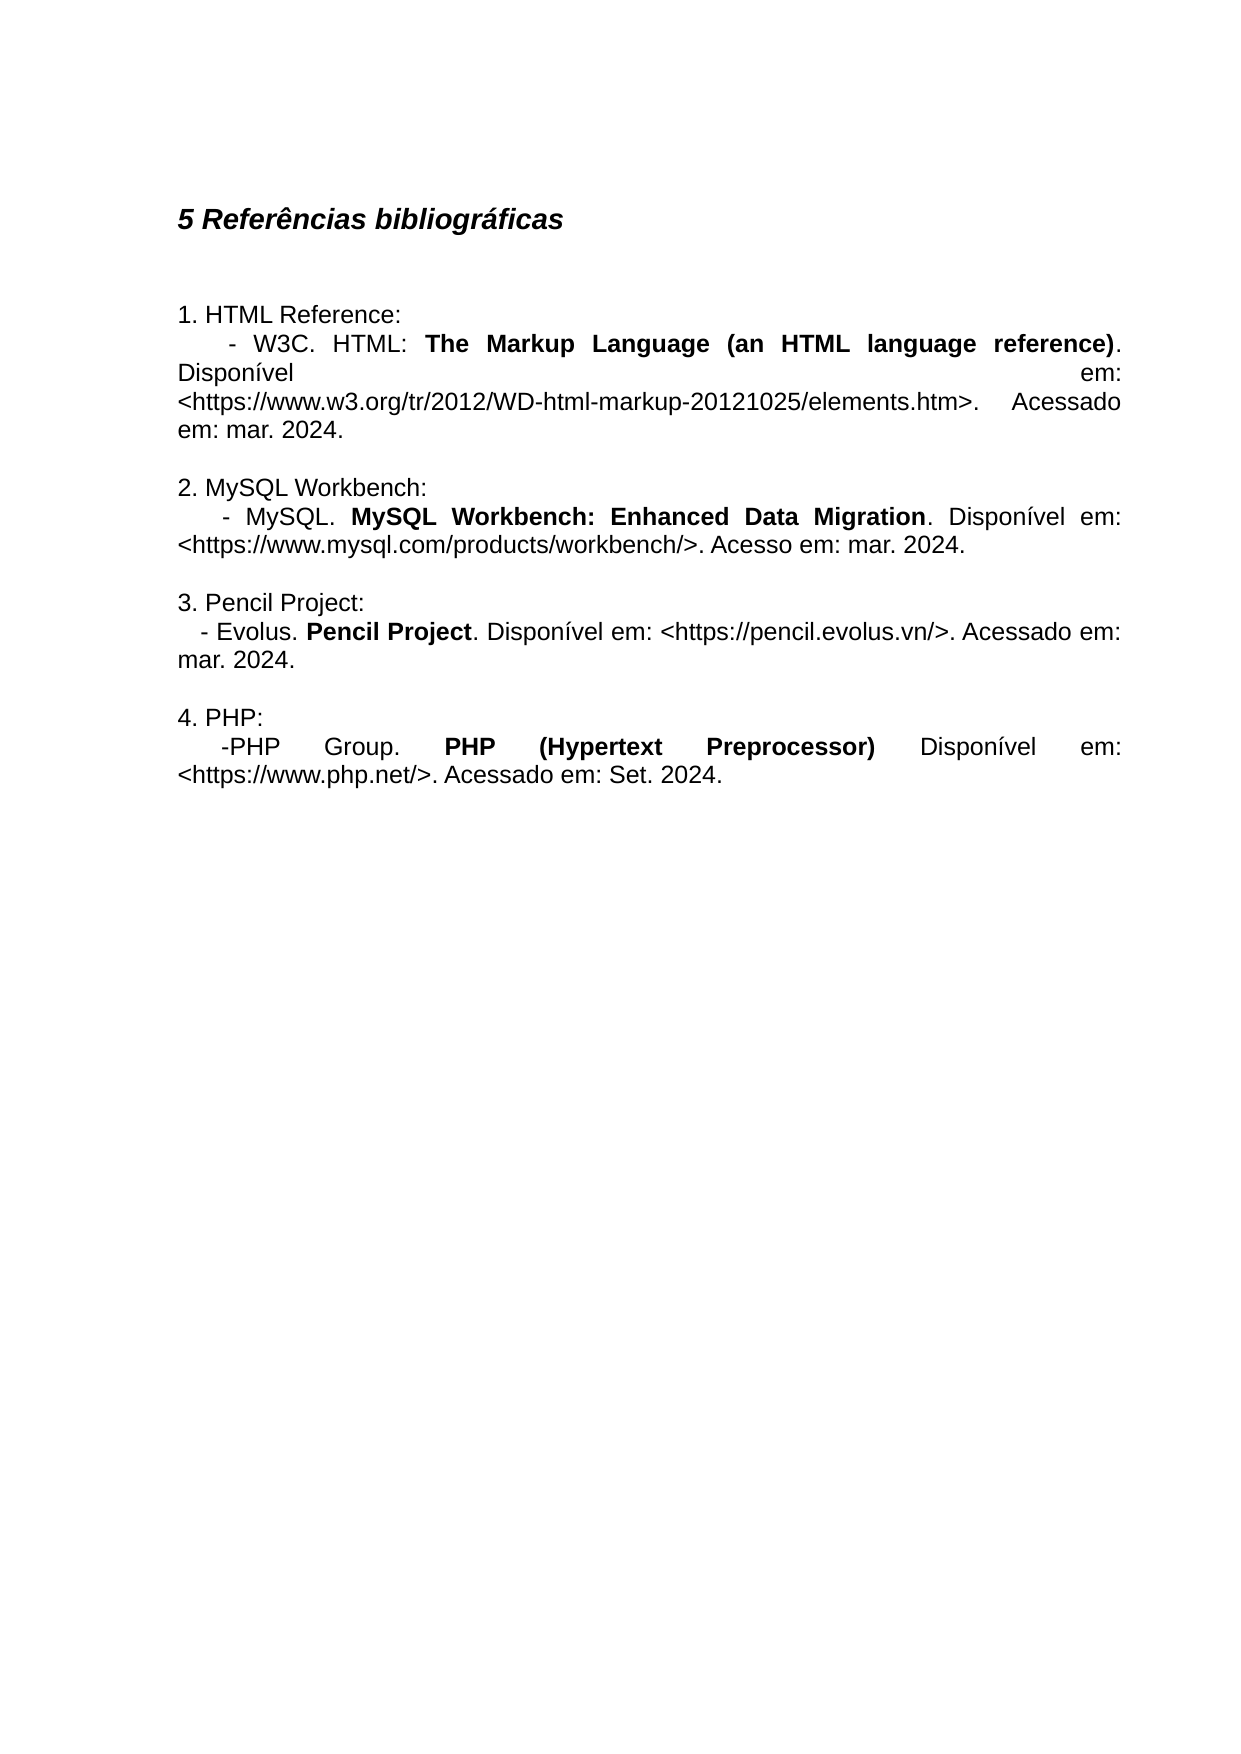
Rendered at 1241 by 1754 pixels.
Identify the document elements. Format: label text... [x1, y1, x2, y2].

text 1. HTML Reference: [177, 301, 1122, 329]
text 2. MySQL Workbench: [177, 473, 1122, 502]
text - Evolus. Pencil Project. Disponível em: <https://pencil.evolus.vn/>. Acessado em: mar. 2024. [177, 617, 1122, 674]
text - W3C. HTML: The Markup Language (an HTML language reference). Disponível em: <https://www.w3.org/tr/2012/WD-html-markup-20121025/elements.htm>. Acessado em: mar. 2024. [177, 329, 1122, 444]
text -PHP Group. PHP (Hypertext Preprocessor) Disponível em: <https://www.php.net/>. Acessado em: Set. 2024. [177, 732, 1122, 789]
text 4. PHP: [177, 703, 1122, 732]
text - MySQL. MySQL Workbench: Enhanced Data Migration. Disponível em: <https://www.mysql.com/products/workbench/>. Acesso em: mar. 2024. [177, 502, 1122, 559]
text 3. Pencil Project: [177, 588, 1122, 617]
subtitle 5 Referências bibliográficas [177, 202, 1122, 236]
